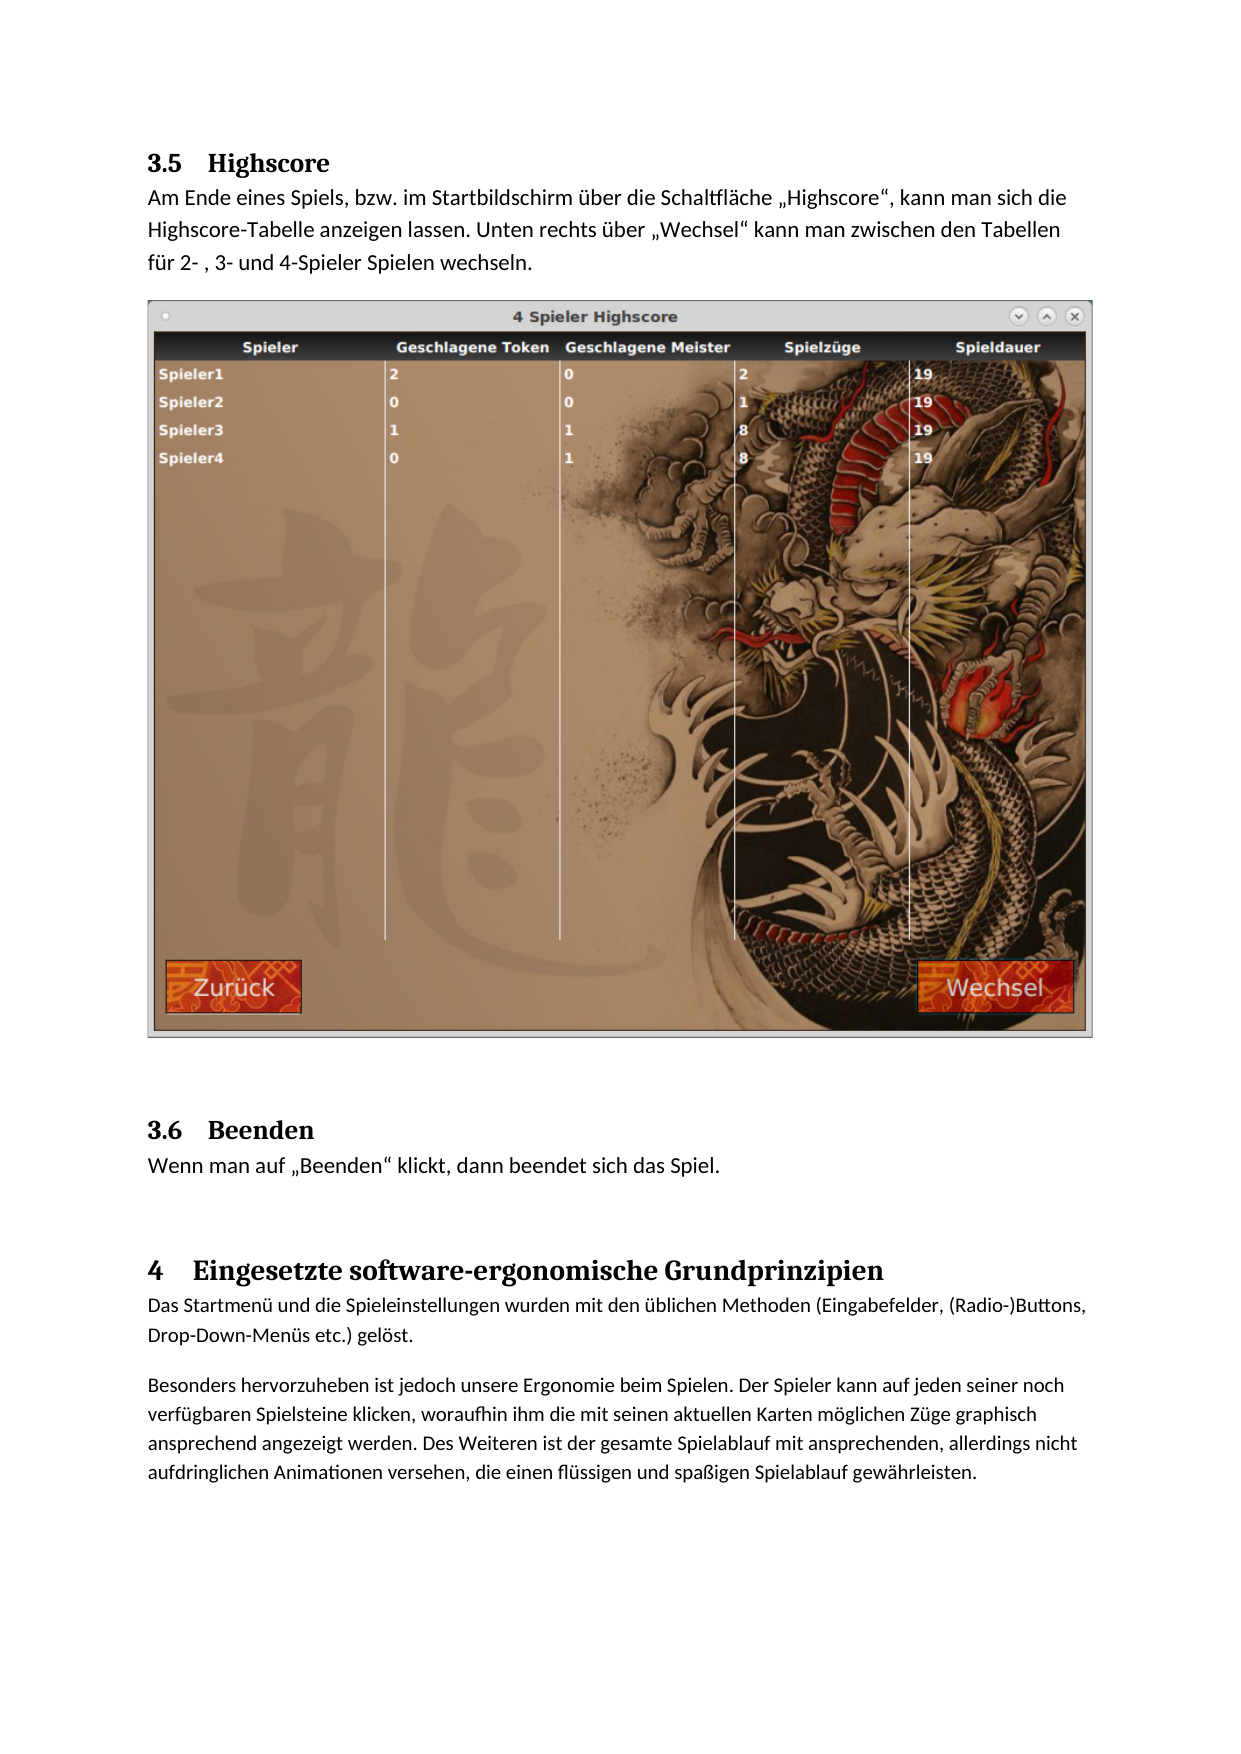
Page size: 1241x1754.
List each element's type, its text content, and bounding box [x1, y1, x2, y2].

subtitle Highscore [148, 148, 1093, 179]
text Besonders hervorzuheben ist jedoch unsere Ergonomie beim Spielen. Der Spieler kann auf jeden seiner noch verfügbaren Spielsteine klicken, woraufhin ihm die mit seinen aktuellen Karten möglichen Züge graphisch ansprechend angezeigt werden. Des Weiteren ist der gesamte Spielablauf mit ansprechenden, allerdings nicht aufdringlichen Animationen versehen, die einen flüssigen und spaßigen Spielablauf gewährleisten. [148, 1372, 1093, 1485]
text Das Startmenü und die Spieleinstellungen wurden mit den üblichen Methoden (Eingabefelder, (Radio-)Buttons, Drop-Down-Menüs etc.) gelöst. [148, 1293, 1093, 1347]
text Am Ende eines Spiels, bzw. im Startbildschirm über die Schaltfläche „Highscore“, kann man sich die Highscore-Tabelle anzeigen lassen. Unten rechts über „Wechsel“ kann man zwischen den Tabellen für 2- , 3- und 4-Spieler Spielen wechseln. [148, 183, 1093, 276]
text Wenn man auf „Beenden“ klickt, dann beendet sich das Spiel. [148, 1151, 1093, 1179]
subtitle Beenden [148, 1115, 1093, 1147]
subtitle Eingesetzte software-ergonomische Grundprinzipien [148, 1254, 1093, 1288]
picture [147, 300, 1093, 1038]
